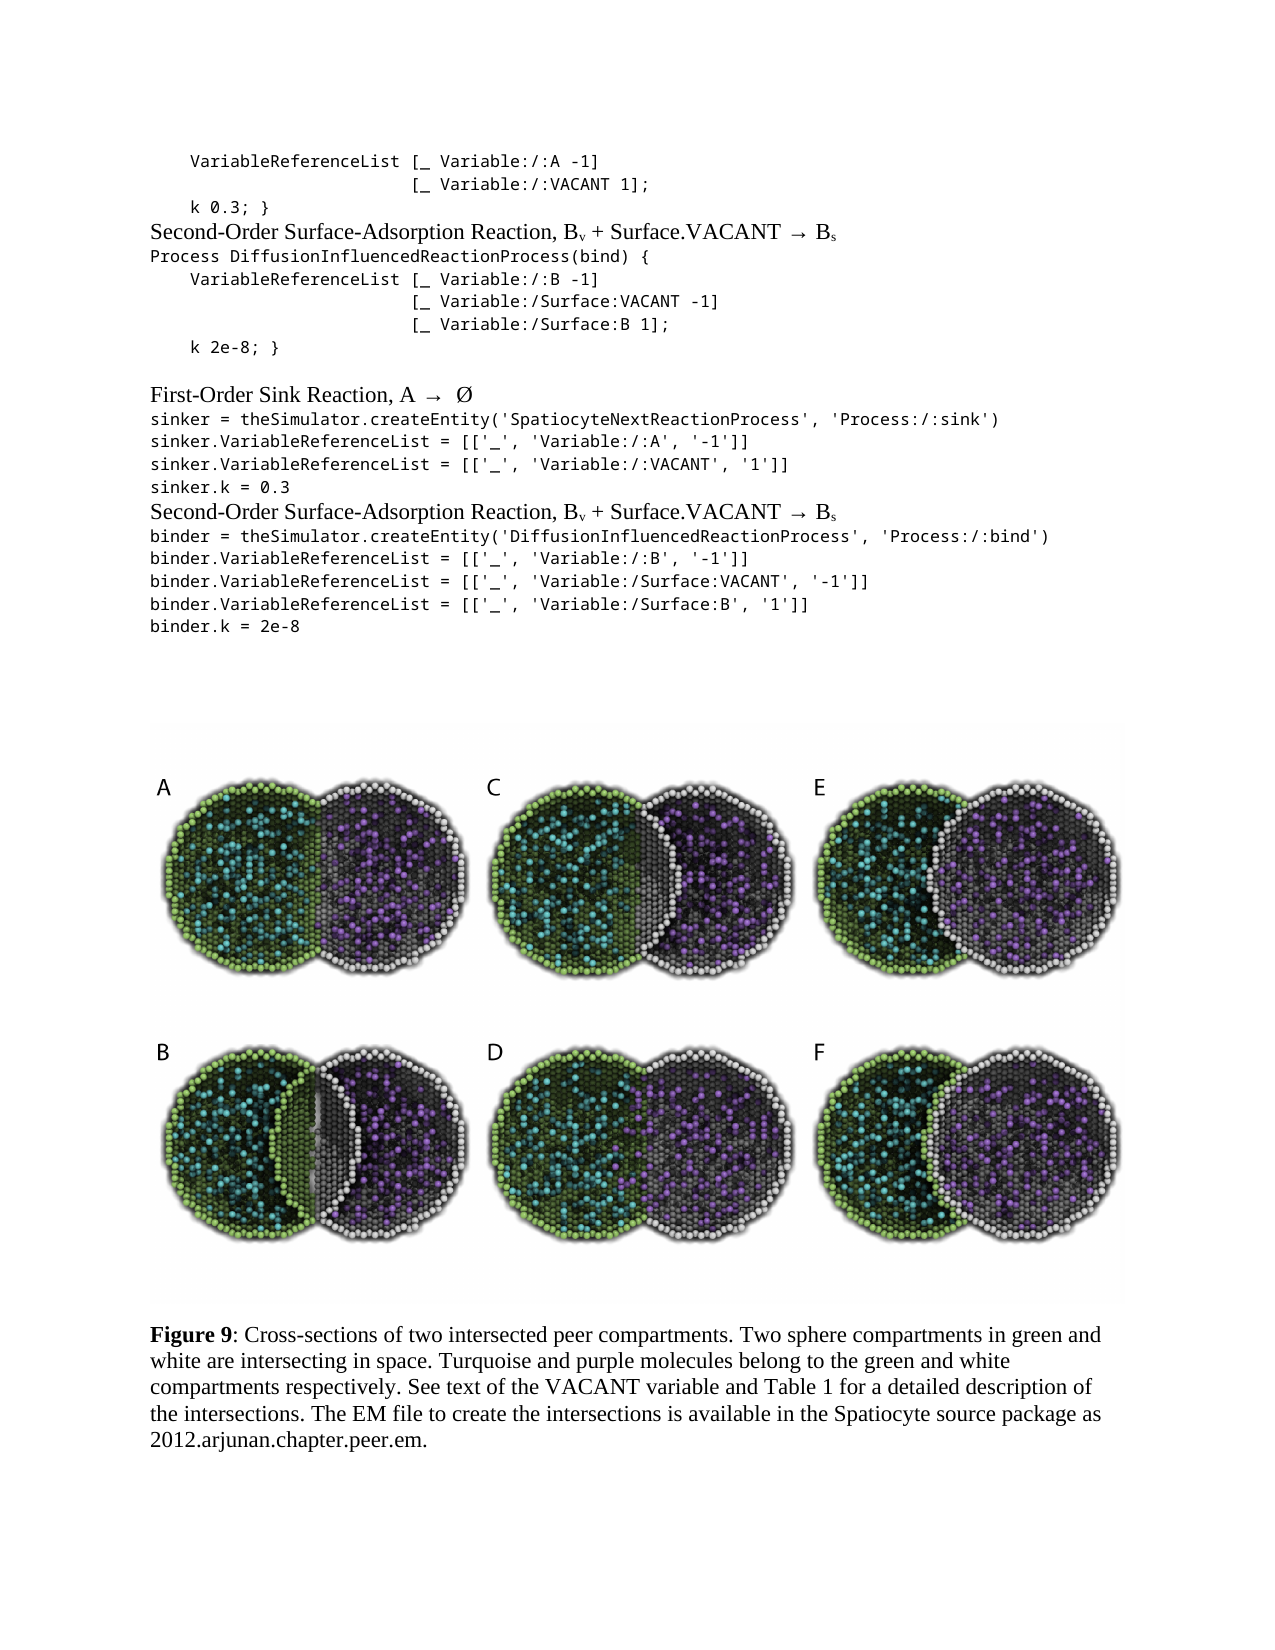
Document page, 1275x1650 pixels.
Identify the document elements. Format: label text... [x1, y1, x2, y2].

text [_ Variable:/:VACANT 1]; [150, 173, 1125, 195]
text binder.VariableReferenceList = [['_', 'Variable:/Surface:VACANT', '-1']] [150, 570, 1125, 592]
text sinker.VariableReferenceList = [['_', 'Variable:/:A', '-1']] [150, 430, 1125, 452]
text [_ Variable:/Surface:VACANT -1] [150, 290, 1125, 313]
text [_ Variable:/Surface:B 1]; [150, 313, 1125, 335]
text binder = theSimulator.createEntity('DiffusionInfluencedReactionProcess', 'Process:/:bind') [150, 524, 1125, 547]
text binder.VariableReferenceList = [['_', 'Variable:/Surface:B', '1']] [150, 592, 1125, 615]
text VariableReferenceList [_ Variable:/:A -1] [150, 150, 1125, 173]
text Process DiffusionInfluencedReactionProcess(bind) { [150, 244, 1125, 267]
text First-Order Sink Reaction, A → Ø [150, 381, 1125, 407]
text Figure 9: Cross-sections of two intersected peer compartments. Two sphere compartments in green and white are intersecting in space. Turquoise and purple molecules belong to the green and white compartments respectively. See text of the VACANT variable and Table 1 for a detailed description of the intersections. The EM file to create the intersections is available in the Spatiocyte source package as 2012.arjunan.chapter.peer.em. [150, 1321, 1125, 1452]
text Second-Order Surface-Adsorption Reaction, Bv + Surface.VACANT → Bs [150, 498, 1125, 524]
text sinker.VariableReferenceList = [['_', 'Variable:/:VACANT', '1']] [150, 452, 1125, 475]
text VariableReferenceList [_ Variable:/:B -1] [150, 267, 1125, 290]
text sinker = theSimulator.createEntity('SpatiocyteNextReactionProcess', 'Process:/:sink') [150, 407, 1125, 430]
text sinker.k = 0.3 [150, 475, 1125, 498]
text k 2e-8; } [150, 335, 1125, 358]
picture [150, 723, 1125, 1304]
text Second-Order Surface-Adsorption Reaction, Bv + Surface.VACANT → Bs [150, 218, 1125, 244]
text binder.k = 2e-8 [150, 615, 1125, 638]
text k 0.3; } [150, 195, 1125, 218]
text binder.VariableReferenceList = [['_', 'Variable:/:B', '-1']] [150, 547, 1125, 570]
